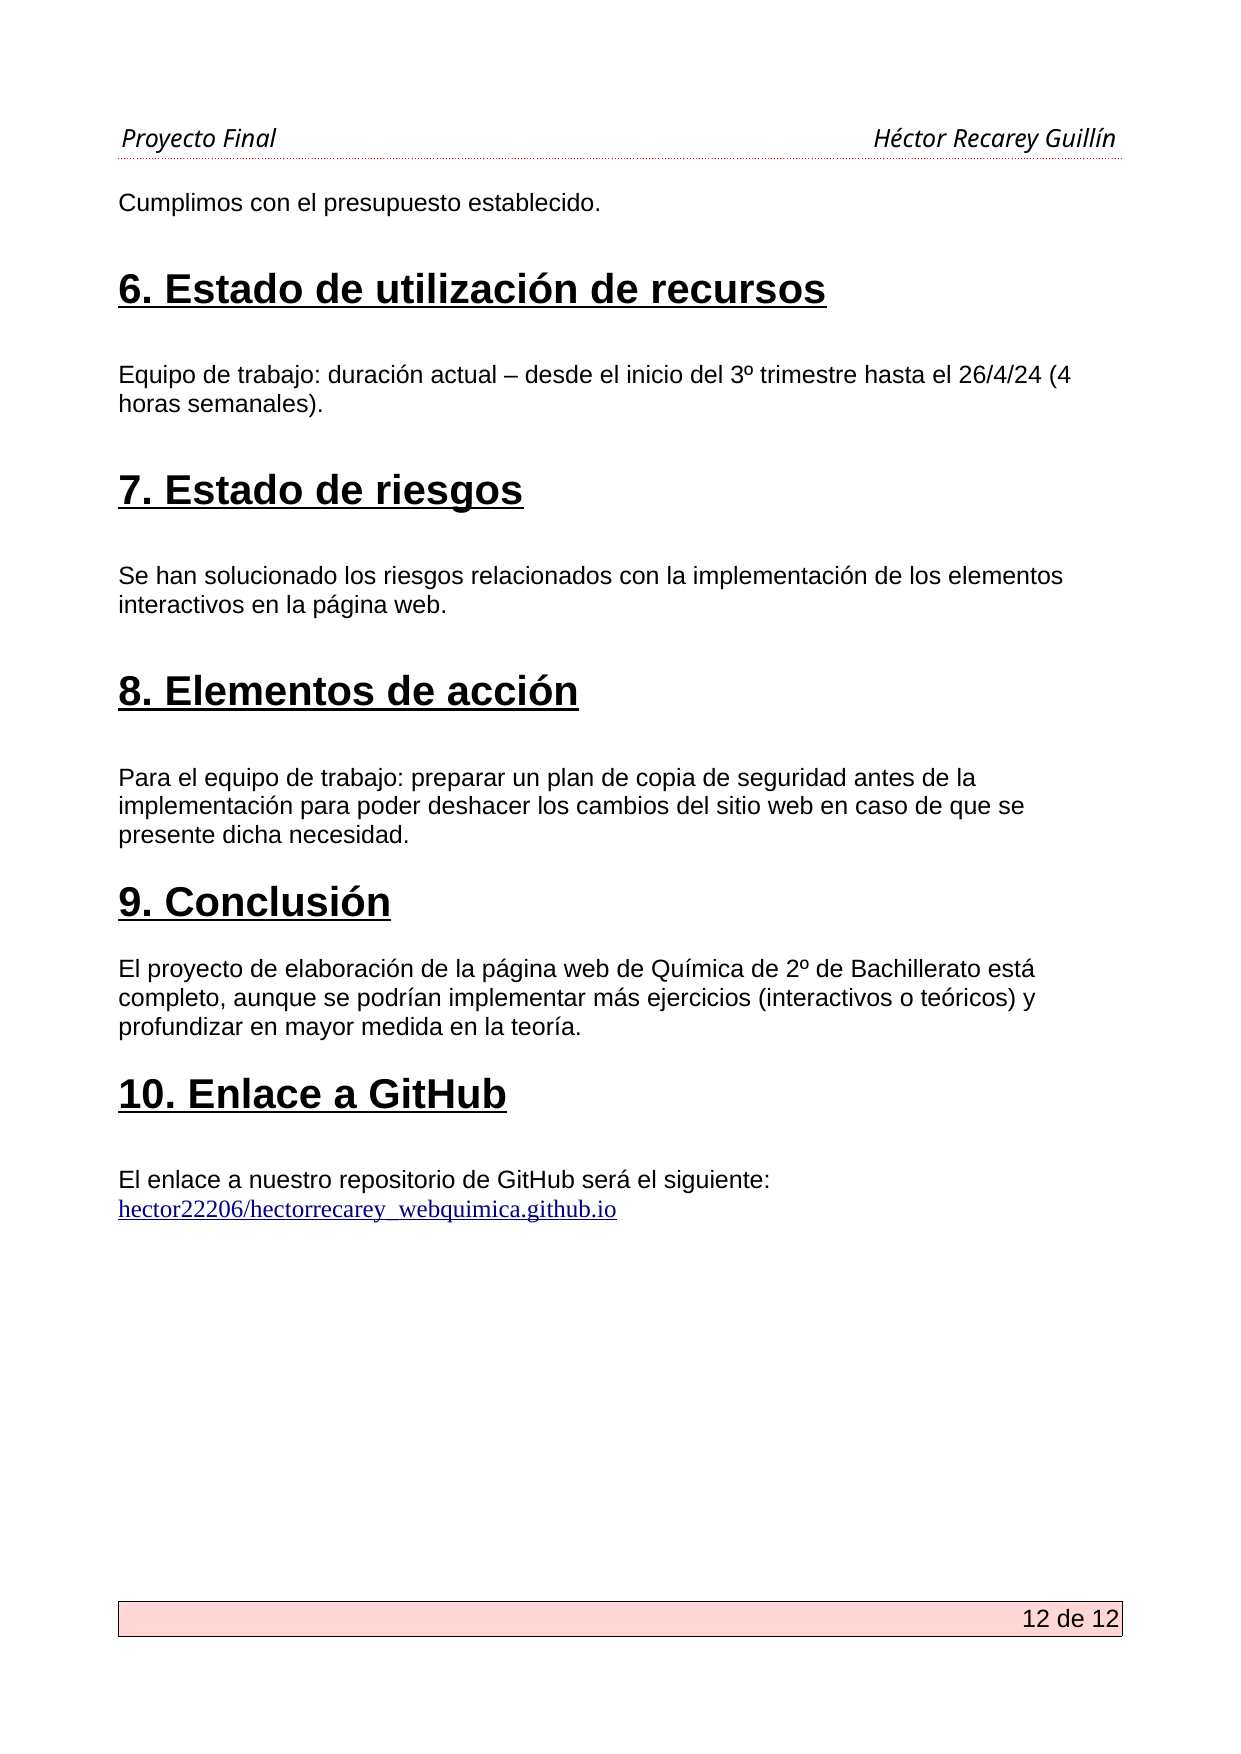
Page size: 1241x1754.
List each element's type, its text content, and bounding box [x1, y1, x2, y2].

text 8. Elementos de acción [118, 667, 1122, 715]
text Se han solucionado los riesgos relacionados con la implementación de los elementos interactivos en la página web. [118, 561, 1122, 619]
text 9. Conclusión [118, 878, 1122, 926]
text hector22206/hectorrecarey_webquimica.github.io [118, 1194, 1122, 1223]
text Cumplimos con el presupuesto establecido. [118, 188, 1122, 216]
text 7. Estado de riesgos [118, 466, 1122, 513]
text El proyecto de elaboración de la página web de Química de 2º de Bachillerato está completo, aunque se podrían implementar más ejercicios (interactivos o teóricos) y profundizar en mayor medida en la teoría. [118, 954, 1122, 1041]
text Para el equipo de trabajo: preparar un plan de copia de seguridad antes de la implementación para poder deshacer los cambios del sitio web en caso de que se presente dicha necesidad. [118, 763, 1122, 849]
text 10. Enlace a GitHub [118, 1069, 1122, 1117]
text Equipo de trabajo: duración actual – desde el inicio del 3º trimestre hasta el 26/4/24 (4 horas semanales). [118, 360, 1122, 418]
text El enlace a nuestro repositorio de GitHub será el siguiente: [118, 1165, 1122, 1194]
text 6. Estado de utilización de recursos [118, 264, 1122, 312]
